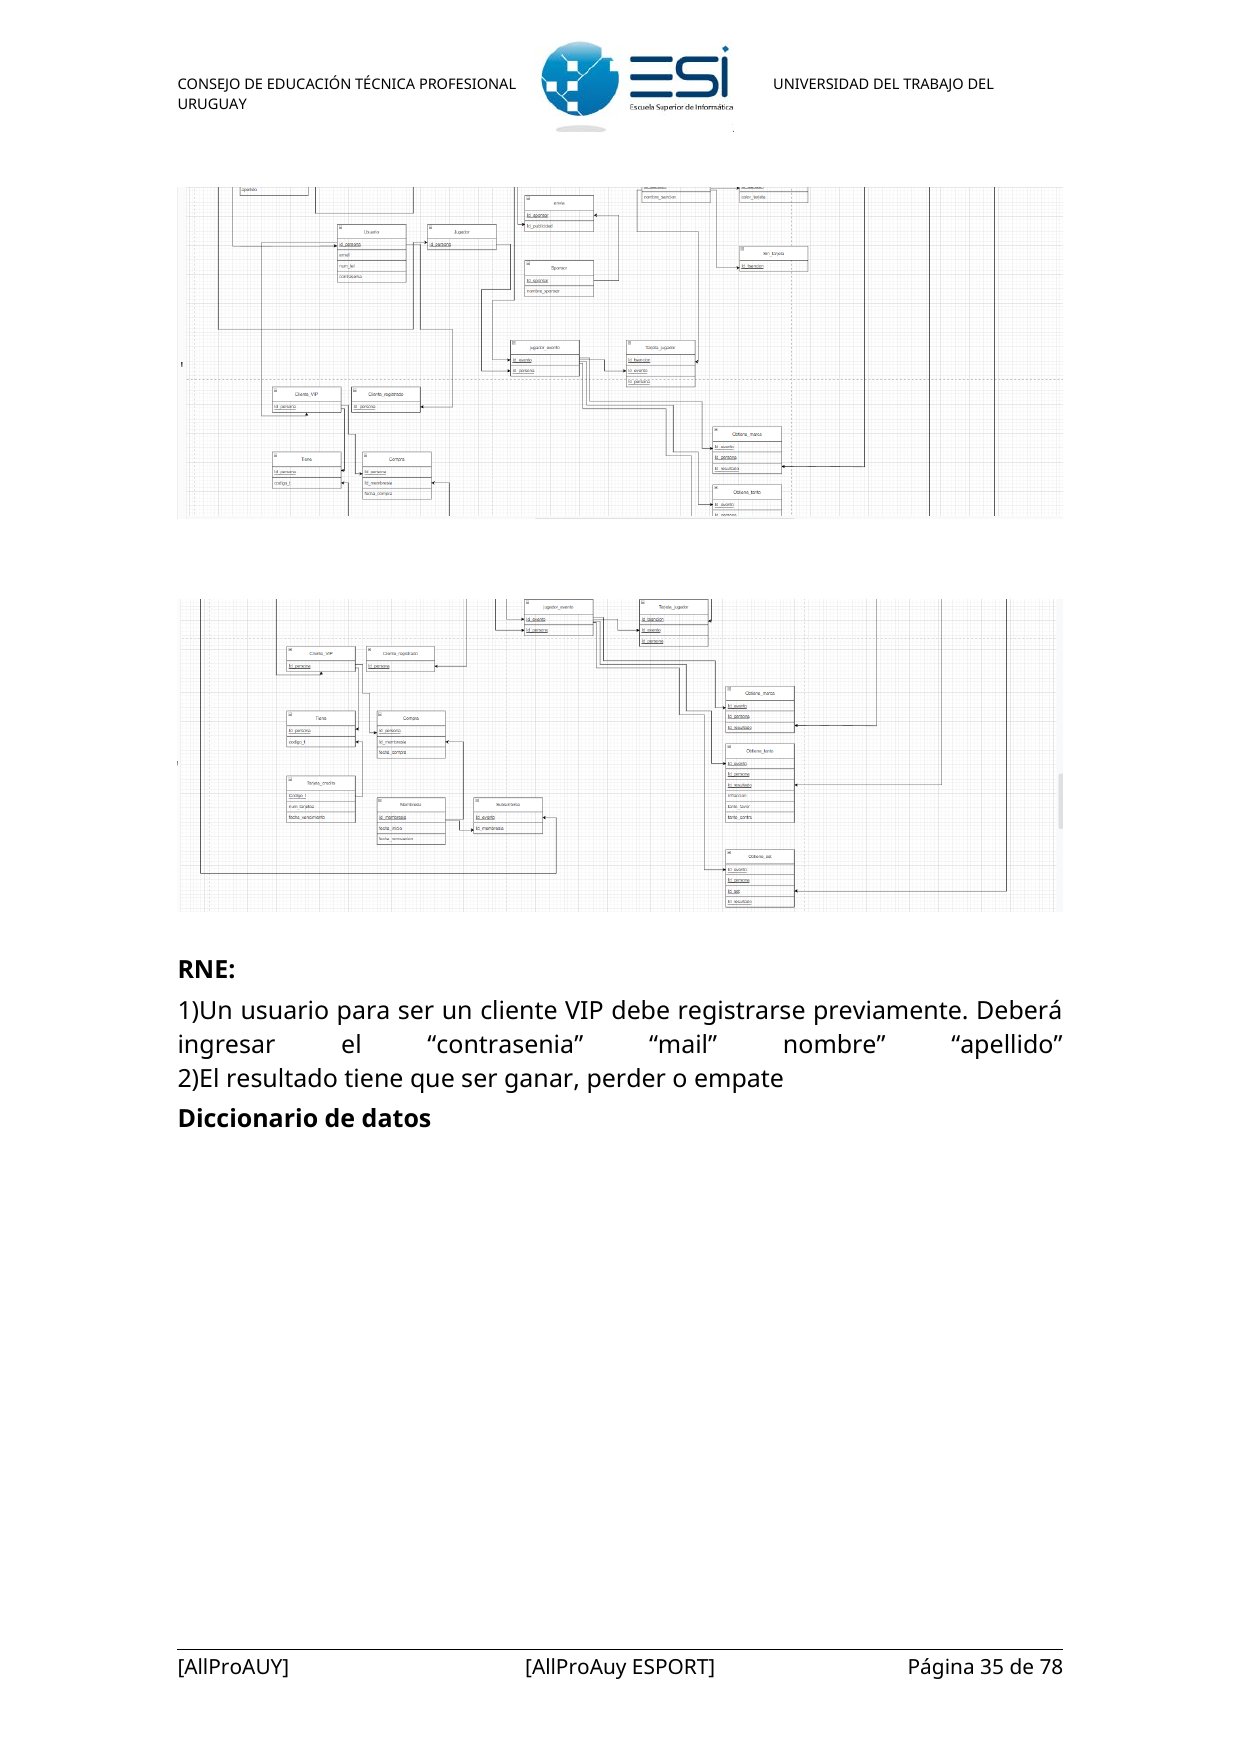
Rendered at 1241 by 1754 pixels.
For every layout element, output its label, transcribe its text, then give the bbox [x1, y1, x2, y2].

text 1)Un usuario para ser un cliente VIP debe registrarse previamente. Deberá ingresar el “contrasenia” “mail” nombre” “apellido” 2)El resultado tiene que ser ganar, perder o empate [177, 992, 1063, 1094]
picture [177, 599, 1063, 912]
text RNE: [177, 952, 1063, 986]
picture [177, 187, 1063, 519]
text Diccionario de datos [177, 1101, 1063, 1135]
picture [534, 39, 734, 132]
